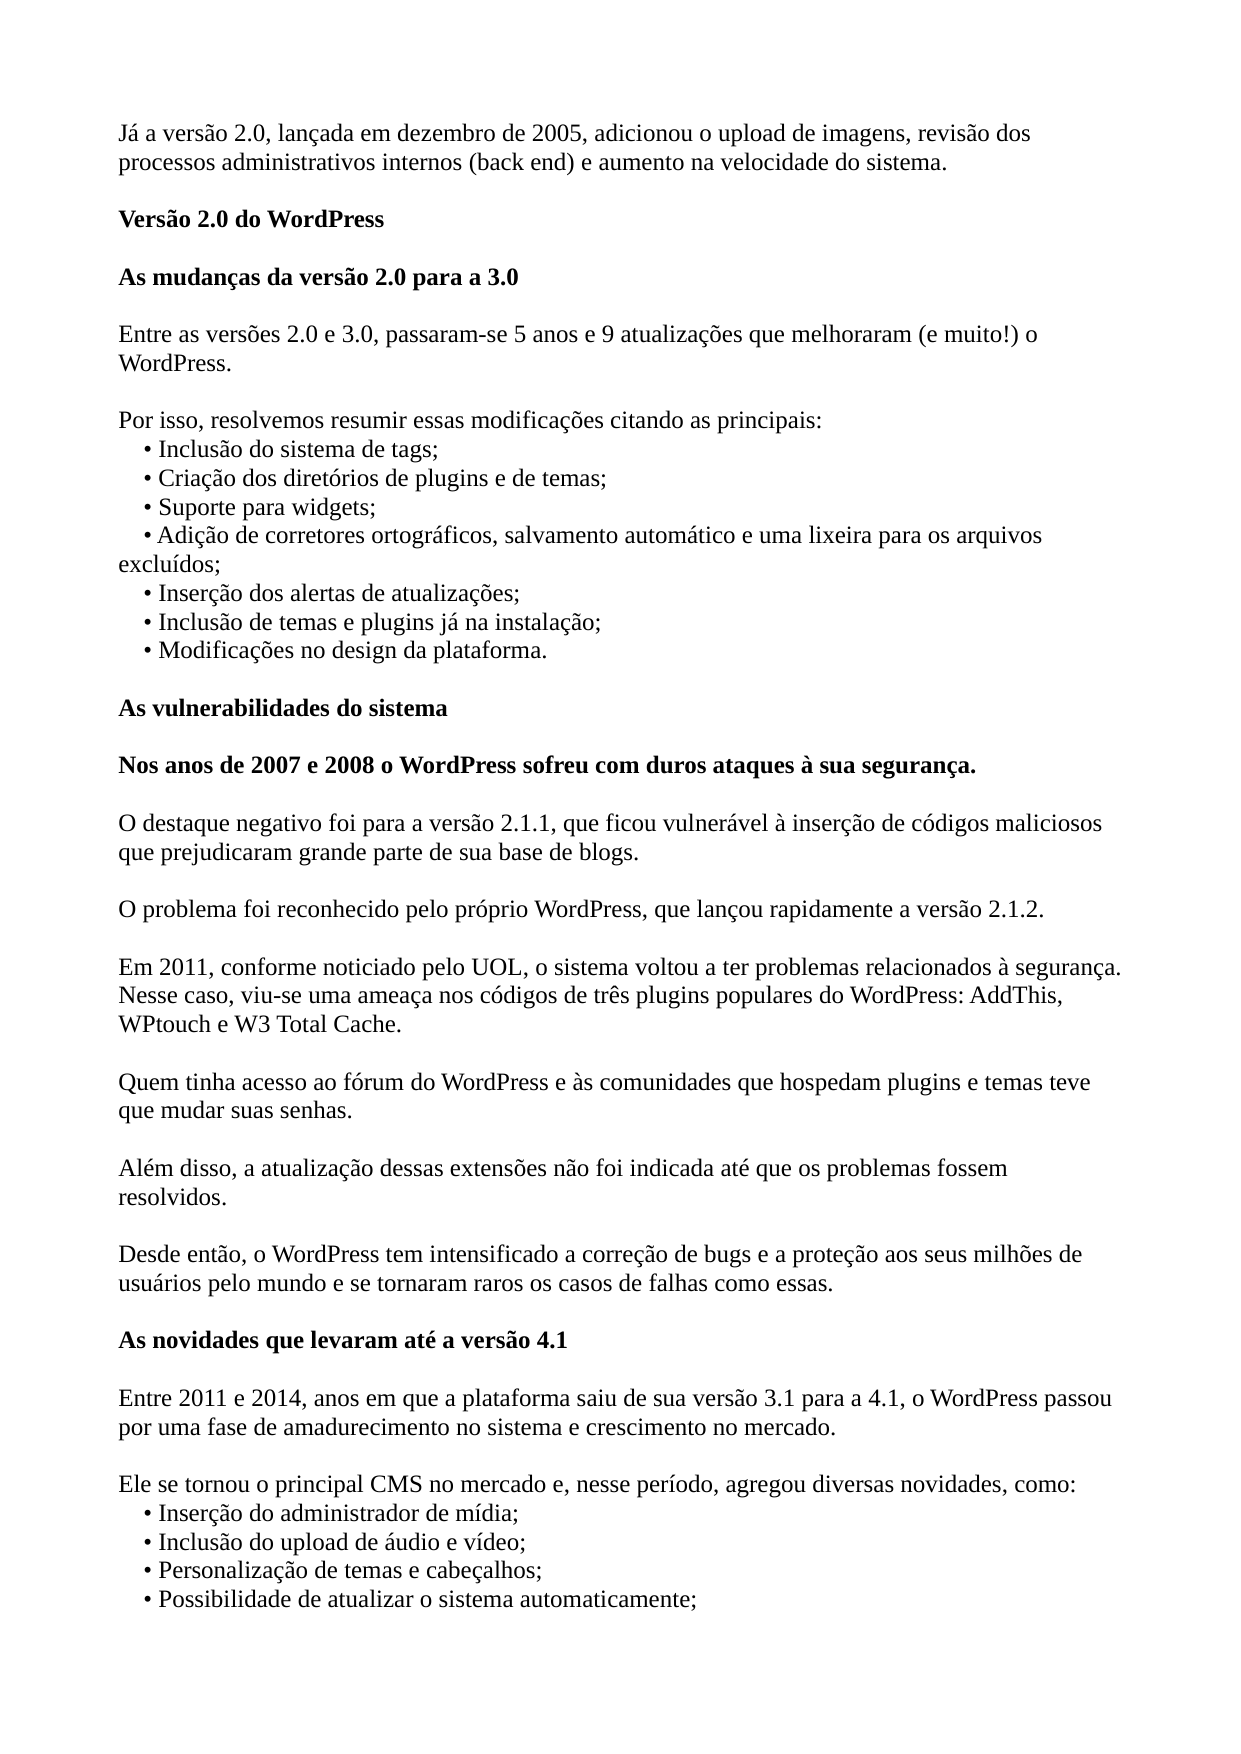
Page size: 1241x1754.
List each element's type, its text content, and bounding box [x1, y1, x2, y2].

text • Criação dos diretórios de plugins e de temas; [118, 463, 1122, 492]
text Quem tinha acesso ao fórum do WordPress e às comunidades que hospedam plugins e temas teve que mudar suas senhas. [118, 1067, 1122, 1124]
text • Inserção dos alertas de atualizações; [118, 578, 1122, 607]
text Além disso, a atualização dessas extensões não foi indicada até que os problemas fossem resolvidos. [118, 1153, 1122, 1211]
text • Personalização de temas e cabeçalhos; [118, 1556, 1122, 1584]
text • Suporte para widgets; [118, 492, 1122, 521]
text Ele se tornou o principal CMS no mercado e, nesse período, agregou diversas novidades, como: [118, 1469, 1122, 1498]
text As novidades que levaram até a versão 4.1 [118, 1326, 1122, 1354]
text Já a versão 2.0, lançada em dezembro de 2005, adicionou o upload de imagens, revisão dos processos administrativos internos (back end) e aumento na velocidade do sistema. [118, 118, 1122, 176]
text • Adição de corretores ortográficos, salvamento automático e uma lixeira para os arquivos excluídos; [118, 521, 1122, 578]
text • Modificações no design da plataforma. [118, 636, 1122, 664]
text Entre as versões 2.0 e 3.0, passaram-se 5 anos e 9 atualizações que melhoraram (e muito!) o WordPress. [118, 319, 1122, 377]
text As mudanças da versão 2.0 para a 3.0 [118, 262, 1122, 291]
text • Possibilidade de atualizar o sistema automaticamente; [118, 1584, 1122, 1613]
text Em 2011, conforme noticiado pelo UOL, o sistema voltou a ter problemas relacionados à segurança. Nesse caso, viu-se uma ameaça nos códigos de três plugins populares do WordPress: AddThis, WPtouch e W3 Total Cache. [118, 952, 1122, 1038]
text • Inclusão do sistema de tags; [118, 434, 1122, 463]
text Por isso, resolvemos resumir essas modificações citando as principais: [118, 406, 1122, 434]
text • Inserção do administrador de mídia; [118, 1498, 1122, 1527]
text • Inclusão do upload de áudio e vídeo; [118, 1527, 1122, 1556]
text Entre 2011 e 2014, anos em que a plataforma saiu de sua versão 3.1 para a 4.1, o WordPress passou por uma fase de amadurecimento no sistema e crescimento no mercado. [118, 1383, 1122, 1441]
text O problema foi reconhecido pelo próprio WordPress, que lançou rapidamente a versão 2.1.2. [118, 894, 1122, 923]
text Nos anos de 2007 e 2008 o WordPress sofreu com duros ataques à sua segurança. [118, 751, 1122, 779]
text As vulnerabilidades do sistema [118, 693, 1122, 722]
text O destaque negativo foi para a versão 2.1.1, que ficou vulnerável à inserção de códigos maliciosos que prejudicaram grande parte de sua base de blogs. [118, 808, 1122, 866]
text • Inclusão de temas e plugins já na instalação; [118, 607, 1122, 636]
text Versão 2.0 do WordPress [118, 204, 1122, 233]
text Desde então, o WordPress tem intensificado a correção de bugs e a proteção aos seus milhões de usuários pelo mundo e se tornaram raros os casos de falhas como essas. [118, 1239, 1122, 1297]
